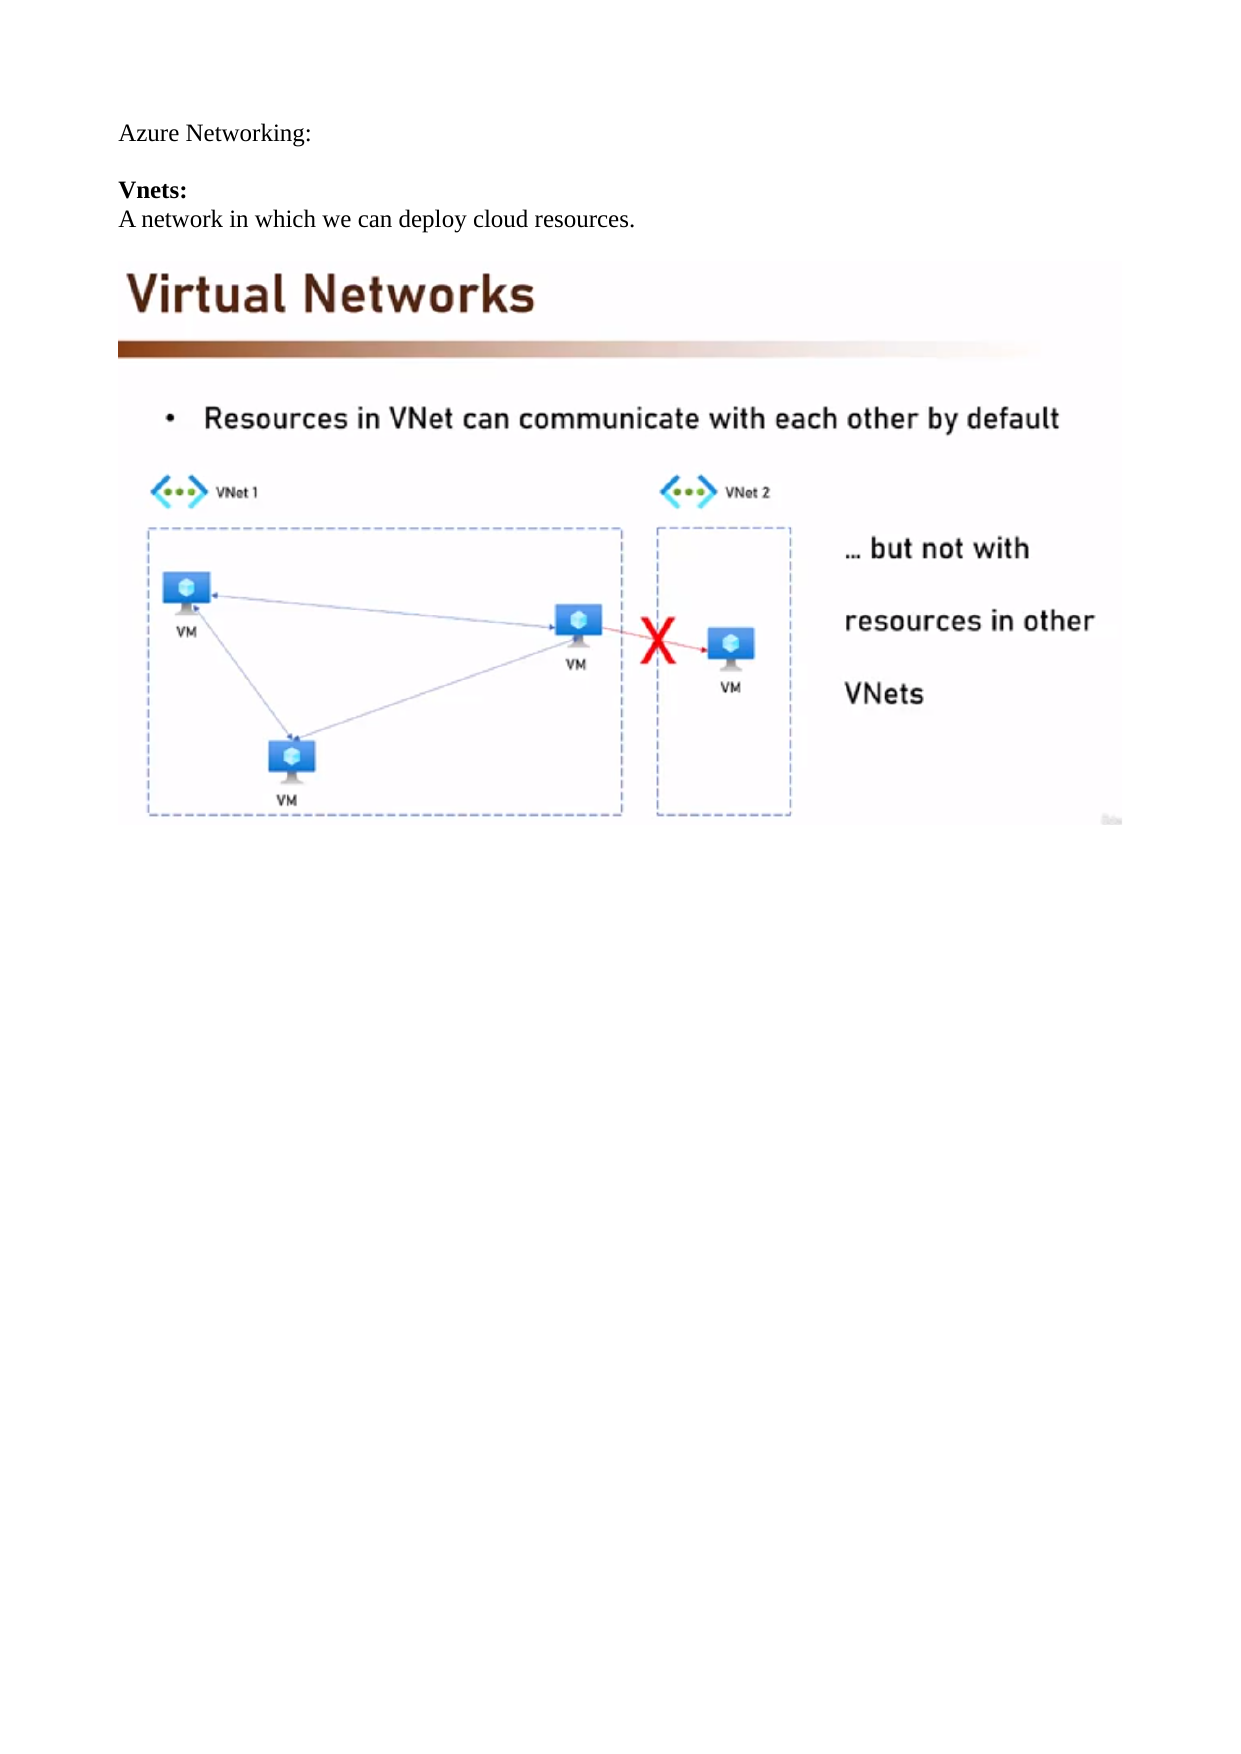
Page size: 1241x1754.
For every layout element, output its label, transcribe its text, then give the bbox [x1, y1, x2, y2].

text Vnets: [118, 176, 1122, 204]
text A network in which we can deploy cloud resources. [118, 204, 1122, 233]
text Azure Networking: [118, 118, 1122, 147]
picture [118, 261, 1123, 825]
